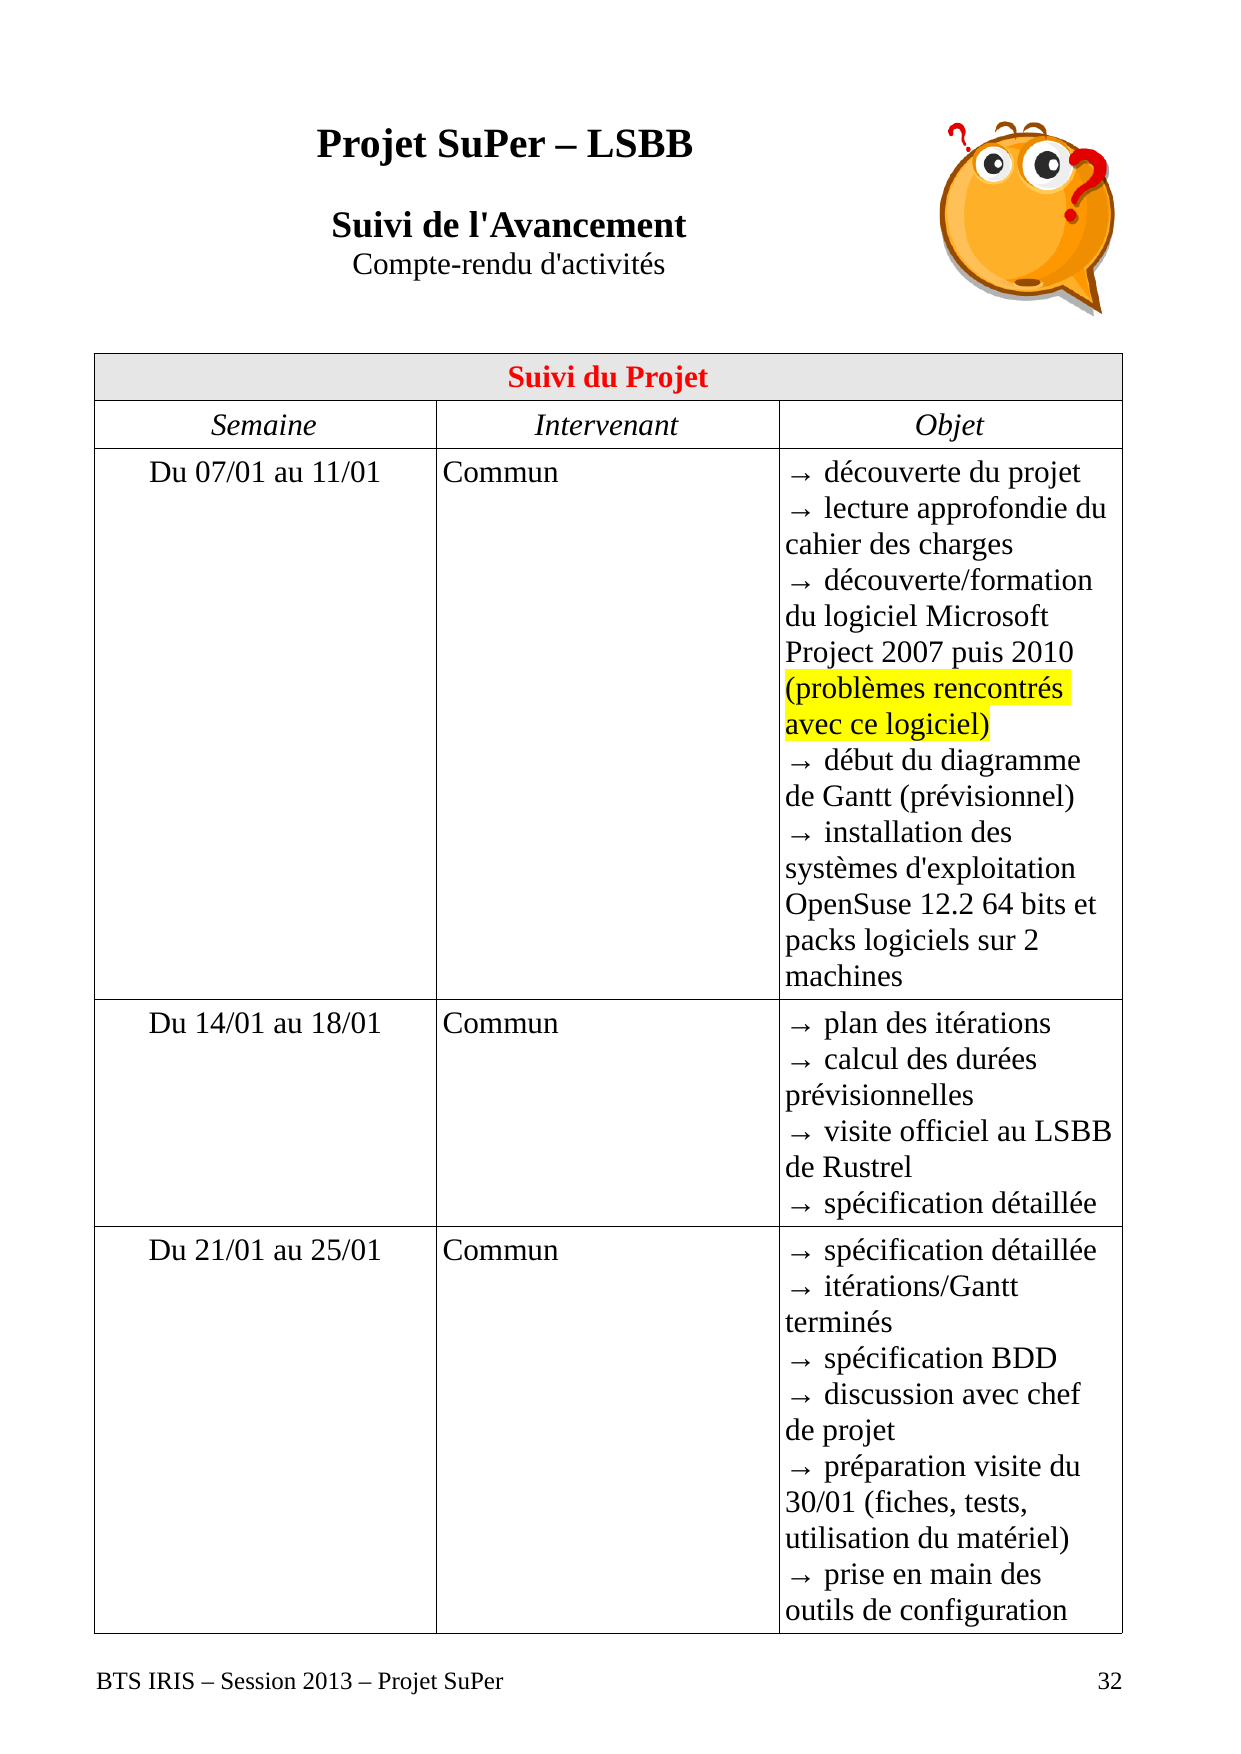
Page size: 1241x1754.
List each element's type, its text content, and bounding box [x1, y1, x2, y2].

table_cell Du 07/01 au 11/01 [95, 449, 436, 998]
table_cell → spécification détaillée → itérations/Gantt terminés → spécification BDD → discussion avec chef de projet → préparation visite du 30/01 (fiches, tests, utilisation du matériel) → prise en main des outils de configuration [780, 1227, 1122, 1633]
table_cell Semaine [95, 401, 436, 448]
table_cell Objet [780, 401, 1122, 448]
picture [923, 119, 1120, 317]
table_cell Commun [437, 1000, 779, 1226]
table_cell Du 21/01 au 25/01 [95, 1227, 436, 1633]
text Suivi de l'Avancement [94, 202, 923, 245]
text Projet SuPer – LSBB [94, 118, 1122, 166]
table_cell Du 14/01 au 18/01 [95, 1000, 436, 1226]
table_header Suivi du Projet [95, 354, 1122, 400]
table_cell → plan des itérations → calcul des durées prévisionnelles → visite officiel au LSBB de Rustrel → spécification détaillée [780, 1000, 1122, 1226]
table_cell Commun [437, 449, 779, 998]
table_cell → découverte du projet → lecture approfondie du cahier des charges → découverte/formation du logiciel Microsoft Project 2007 puis 2010 (problèmes rencontrés avec ce logiciel) → début du diagramme de Gantt (prévisionnel) → installation des systèmes d'exploitation OpenSuse 12.2 64 bits et packs logiciels sur 2 machines [780, 449, 1122, 998]
table_cell Commun [437, 1227, 779, 1633]
table_cell Intervenant [437, 401, 779, 448]
text Compte-rendu d'activités [94, 245, 923, 281]
